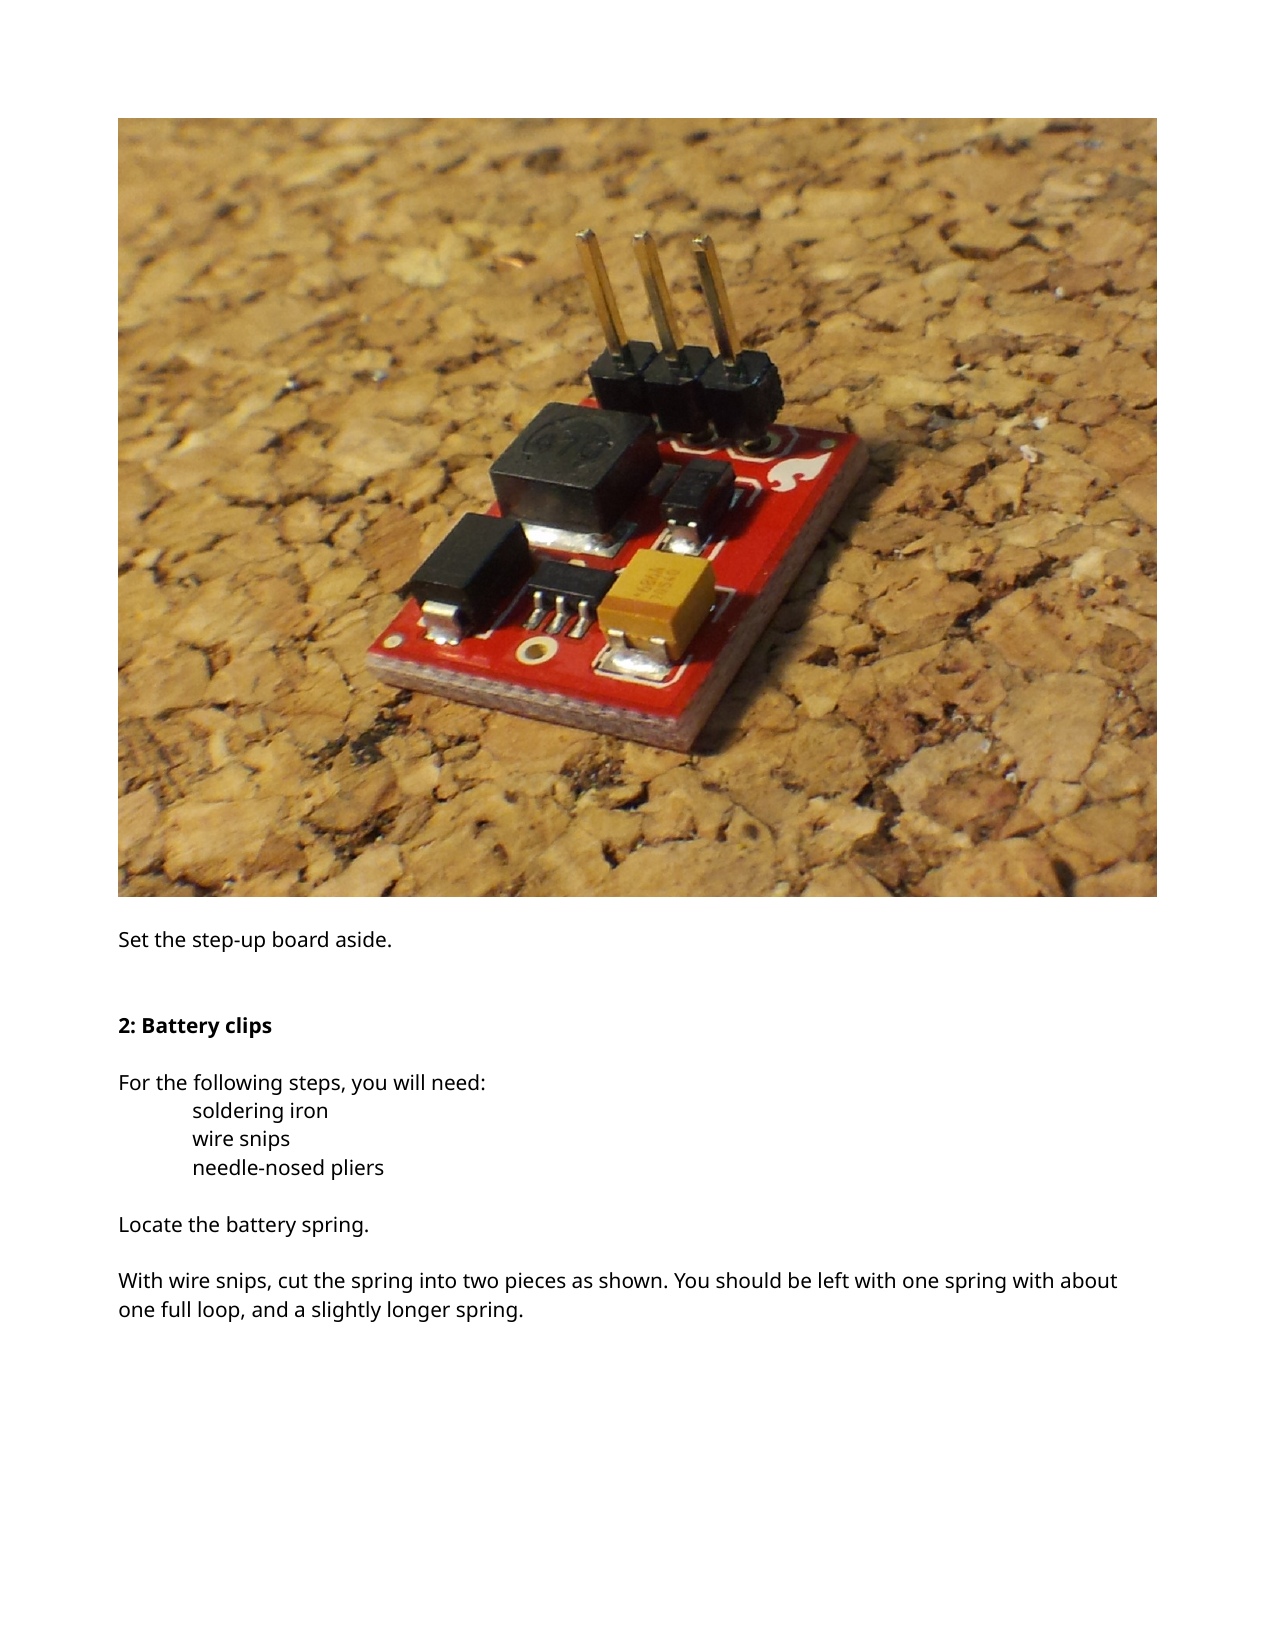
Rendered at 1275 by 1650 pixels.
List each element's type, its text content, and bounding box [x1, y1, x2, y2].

picture [118, 118, 1157, 897]
text For the following steps, you will need: [118, 1068, 1157, 1096]
text Set the step-up board aside. [118, 925, 1157, 954]
text soldering iron [118, 1096, 1157, 1124]
text With wire snips, cut the spring into two pieces as shown. You should be left with one spring with about one full loop, and a slightly longer spring. [118, 1267, 1157, 1323]
text 2: Battery clips [118, 1011, 1157, 1039]
text needle-nosed pliers [118, 1153, 1157, 1181]
text wire snips [118, 1124, 1157, 1153]
text Locate the battery spring. [118, 1210, 1157, 1238]
